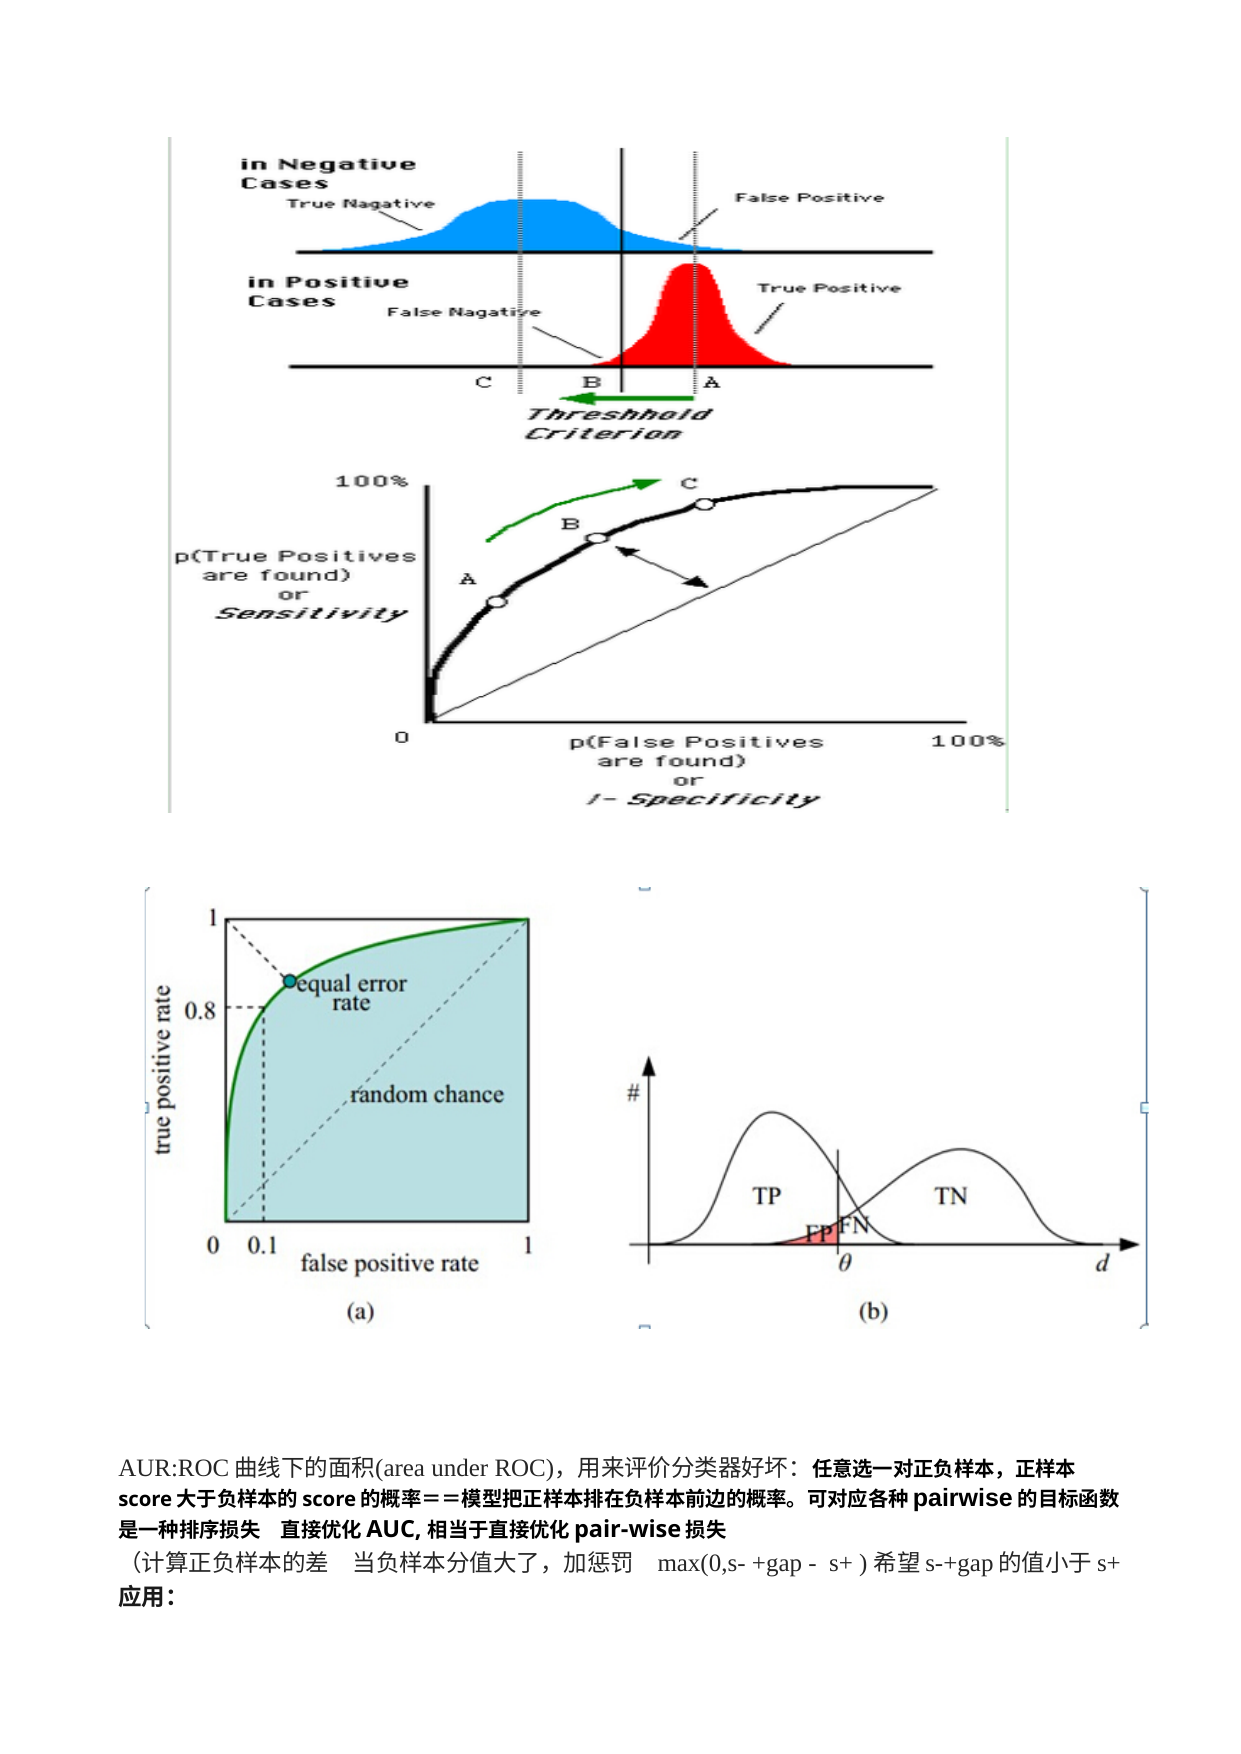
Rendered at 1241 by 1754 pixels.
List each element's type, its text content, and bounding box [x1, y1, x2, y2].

text AUR:ROC曲线下的面积(area under ROC)，用来评价分类器好坏：任意选一对正负样本，正样本score大于负样本的score的概率＝＝模型把正样本排在负样本前边的概率。可对应各种pairwise的目标函数 是一种排序损失 直接优化AUC, 相当于直接优化pair-wise损失 [118, 1449, 1122, 1545]
text （计算正负样本的差 当负样本分值大了，加惩罚 max(0,s- +gap - s+ ) 希望s-+gap的值小于s+ [118, 1545, 1122, 1579]
text 应用： [118, 1579, 1122, 1613]
picture [167, 137, 1009, 813]
picture [144, 887, 1149, 1329]
